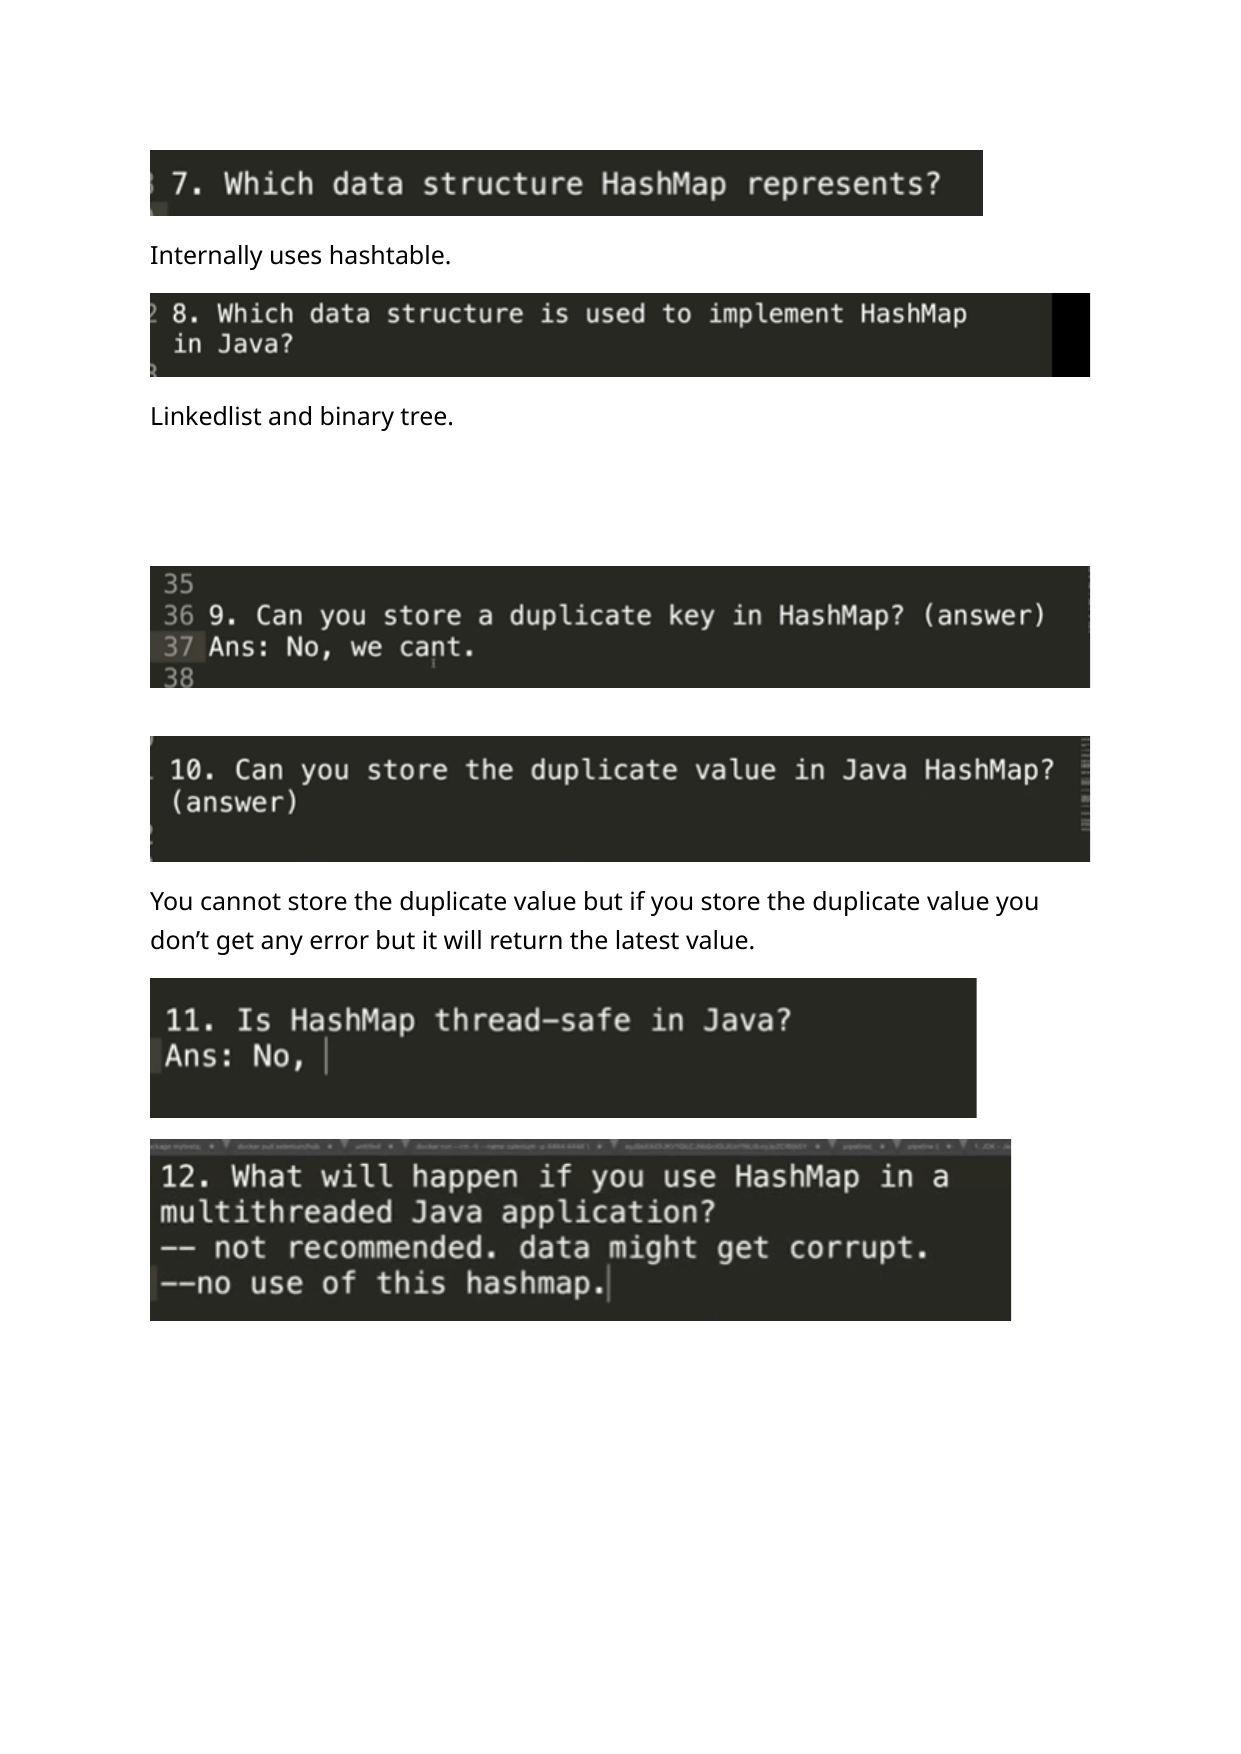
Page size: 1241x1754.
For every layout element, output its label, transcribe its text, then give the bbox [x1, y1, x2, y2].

text Linkedlist and binary tree. [150, 399, 1090, 433]
text You cannot store the duplicate value but if you store the duplicate value you don’t get any error but it will return the latest value. [150, 884, 1090, 957]
text Internally uses hashtable. [150, 237, 1090, 271]
